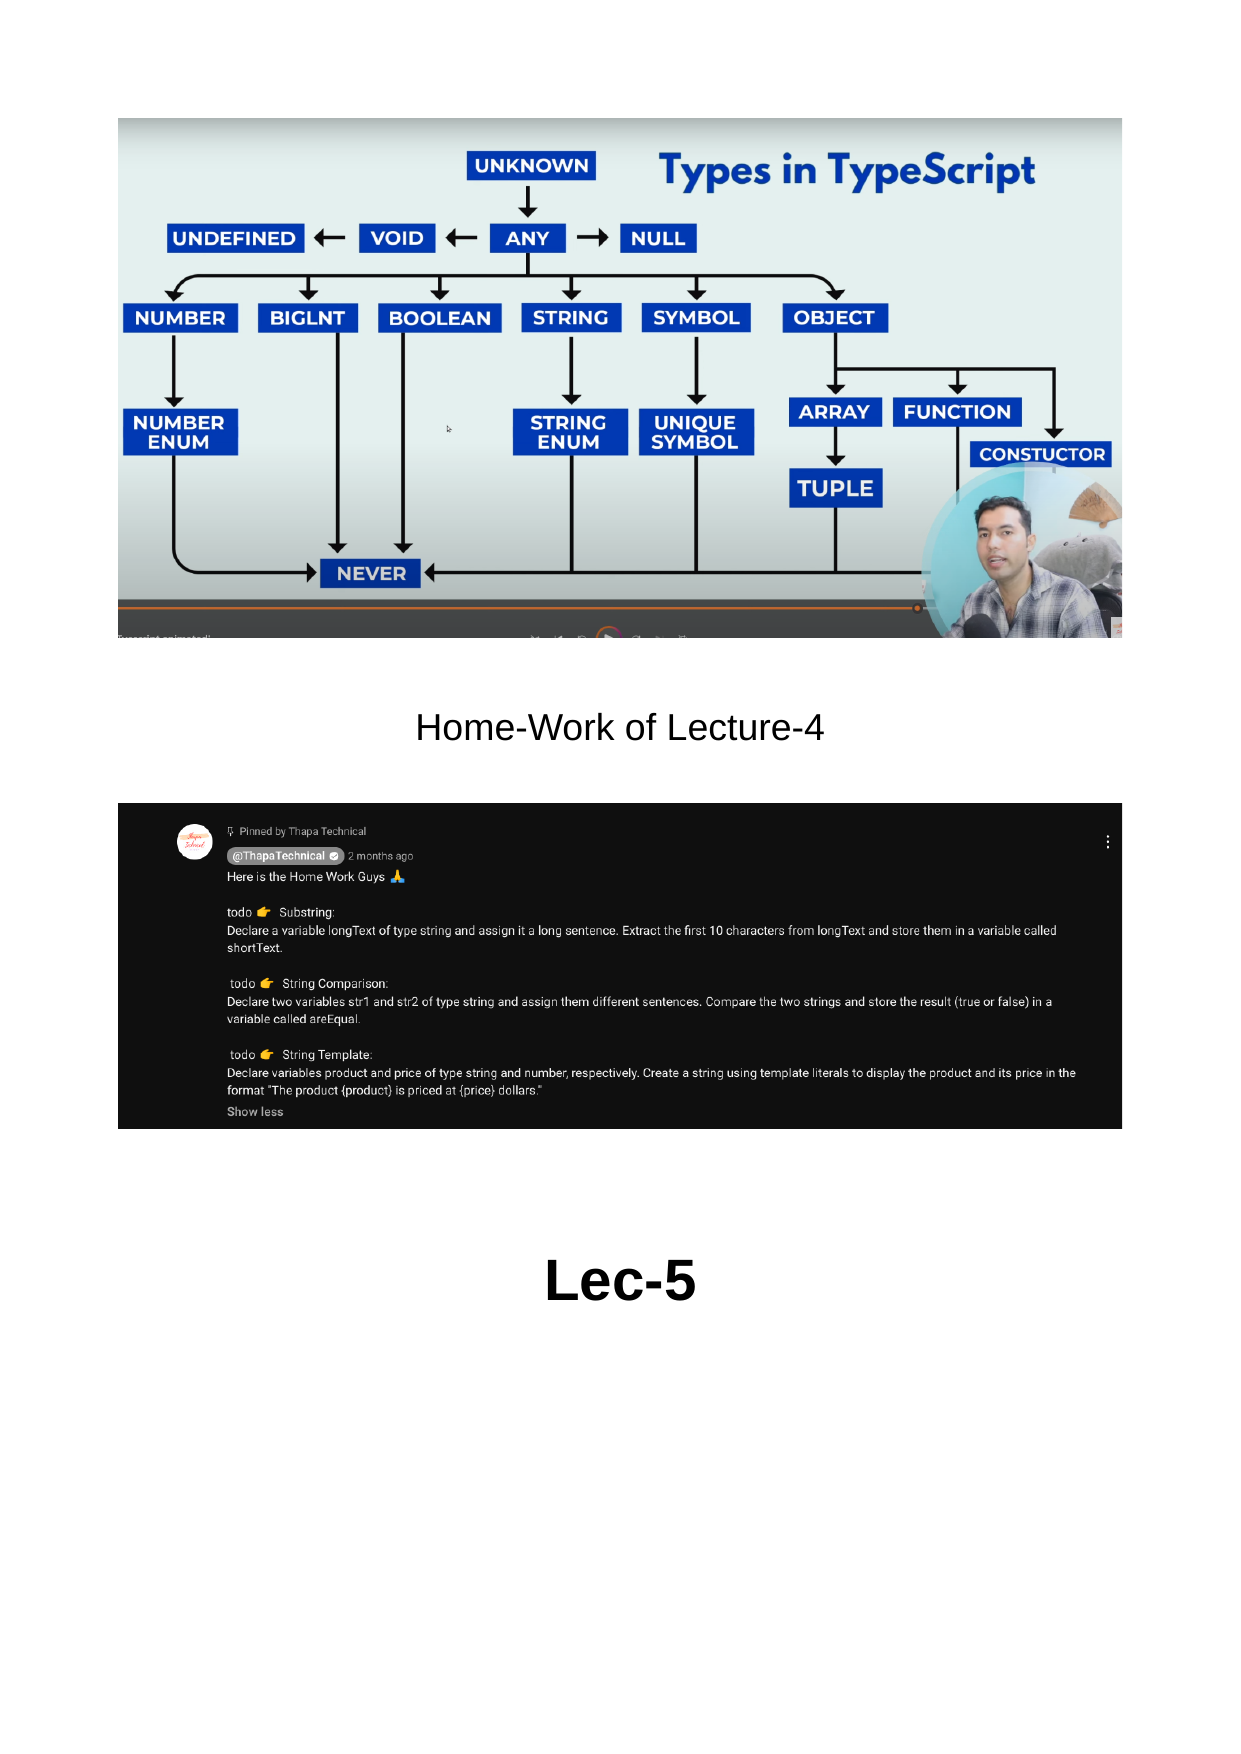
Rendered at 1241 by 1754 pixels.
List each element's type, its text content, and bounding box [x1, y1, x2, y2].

picture [118, 118, 1123, 638]
picture [118, 803, 1123, 1129]
subtitle Home-Work of Lecture-4 [118, 705, 1122, 748]
title Lec-5 [118, 1246, 1122, 1313]
